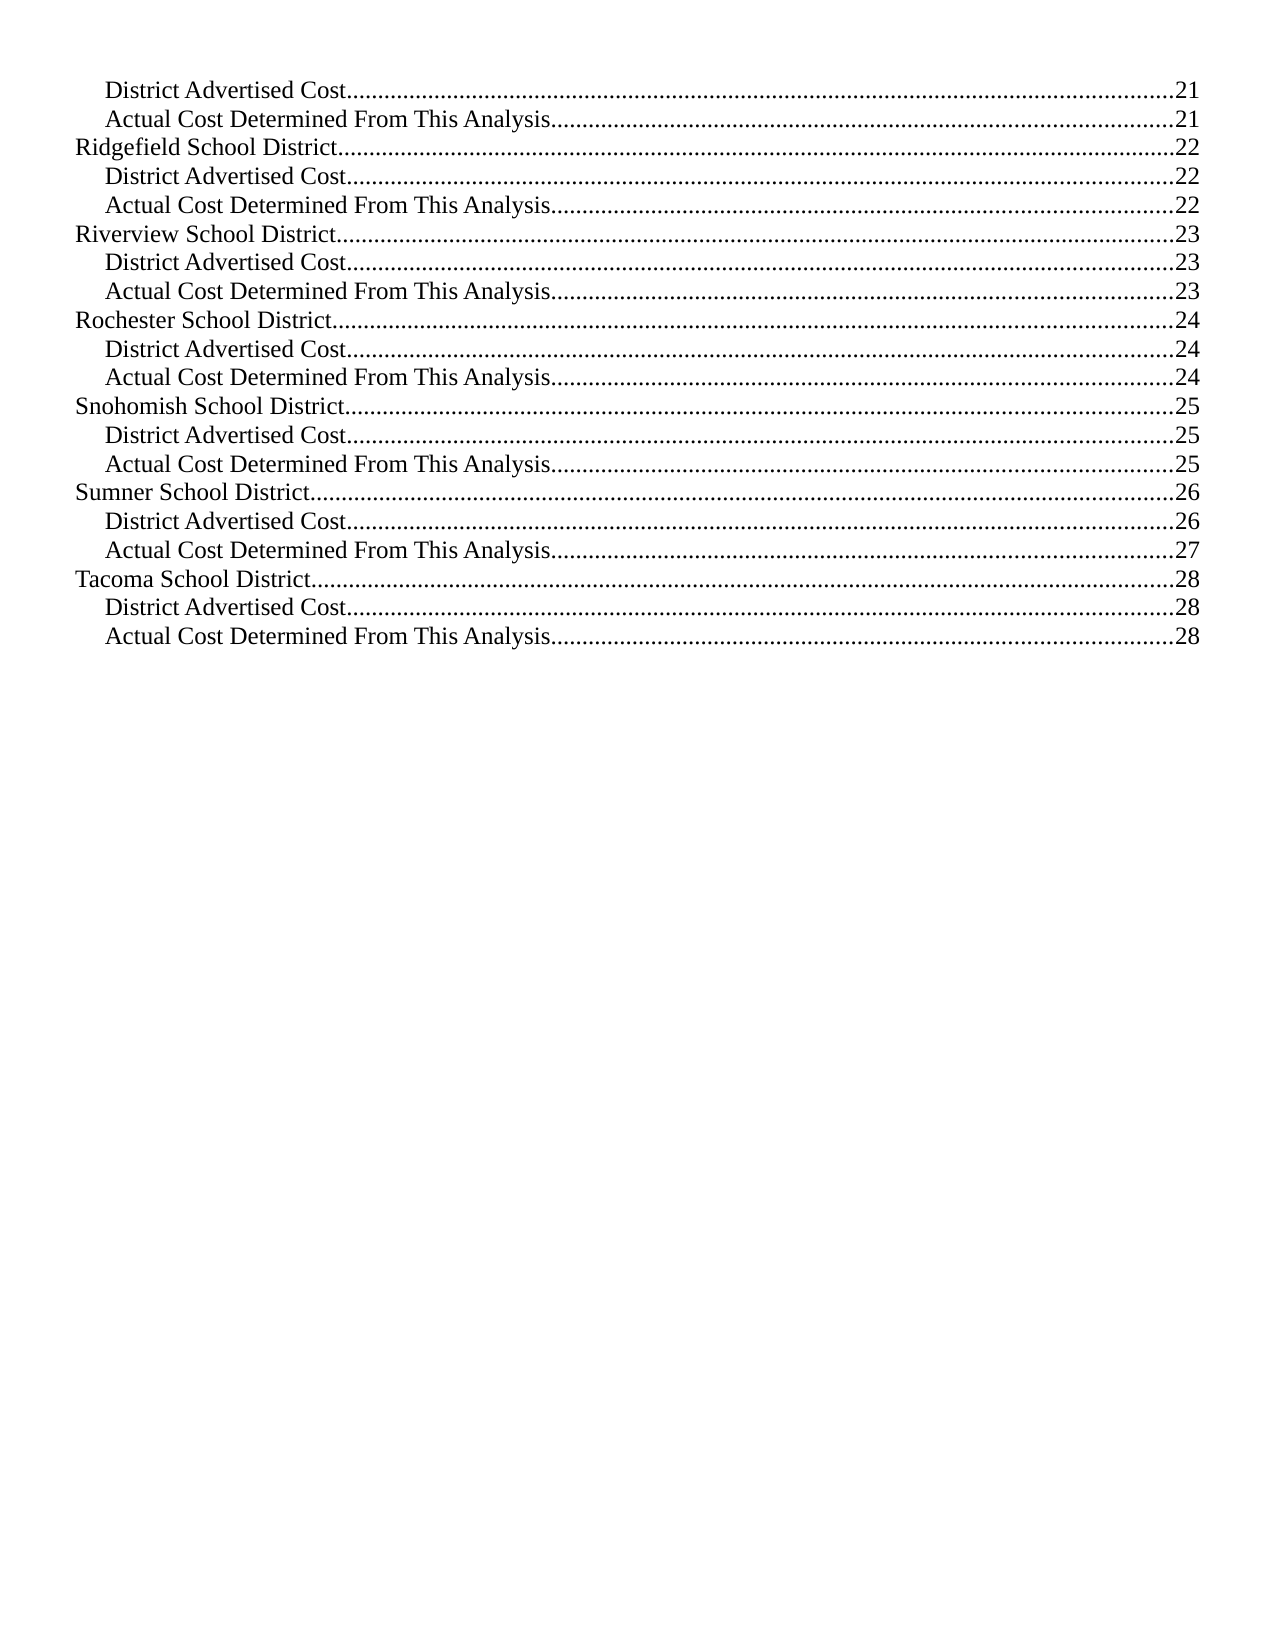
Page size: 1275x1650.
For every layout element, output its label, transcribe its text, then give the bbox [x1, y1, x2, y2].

text Actual Cost Determined From This Analysis 28 [104, 621, 1200, 650]
text Riverview School District 23 [75, 219, 1200, 247]
text Tacoma School District 28 [75, 564, 1200, 592]
text Actual Cost Determined From This Analysis 24 [104, 362, 1200, 391]
text District Advertised Cost 28 [104, 592, 1200, 621]
text District Advertised Cost 21 [104, 75, 1200, 104]
text District Advertised Cost 23 [104, 247, 1200, 276]
text Actual Cost Determined From This Analysis 27 [104, 535, 1200, 564]
text Actual Cost Determined From This Analysis 21 [104, 104, 1200, 132]
text District Advertised Cost 26 [104, 506, 1200, 535]
text District Advertised Cost 25 [104, 420, 1200, 449]
text Sumner School District 26 [75, 477, 1200, 506]
text Actual Cost Determined From This Analysis 25 [104, 449, 1200, 477]
text Actual Cost Determined From This Analysis 22 [104, 190, 1200, 219]
text District Advertised Cost 24 [104, 334, 1200, 362]
text Rochester School District 24 [75, 305, 1200, 334]
text Snohomish School District 25 [75, 391, 1200, 420]
text District Advertised Cost 22 [104, 161, 1200, 190]
text Actual Cost Determined From This Analysis 23 [104, 276, 1200, 305]
text Ridgefield School District 22 [75, 132, 1200, 161]
